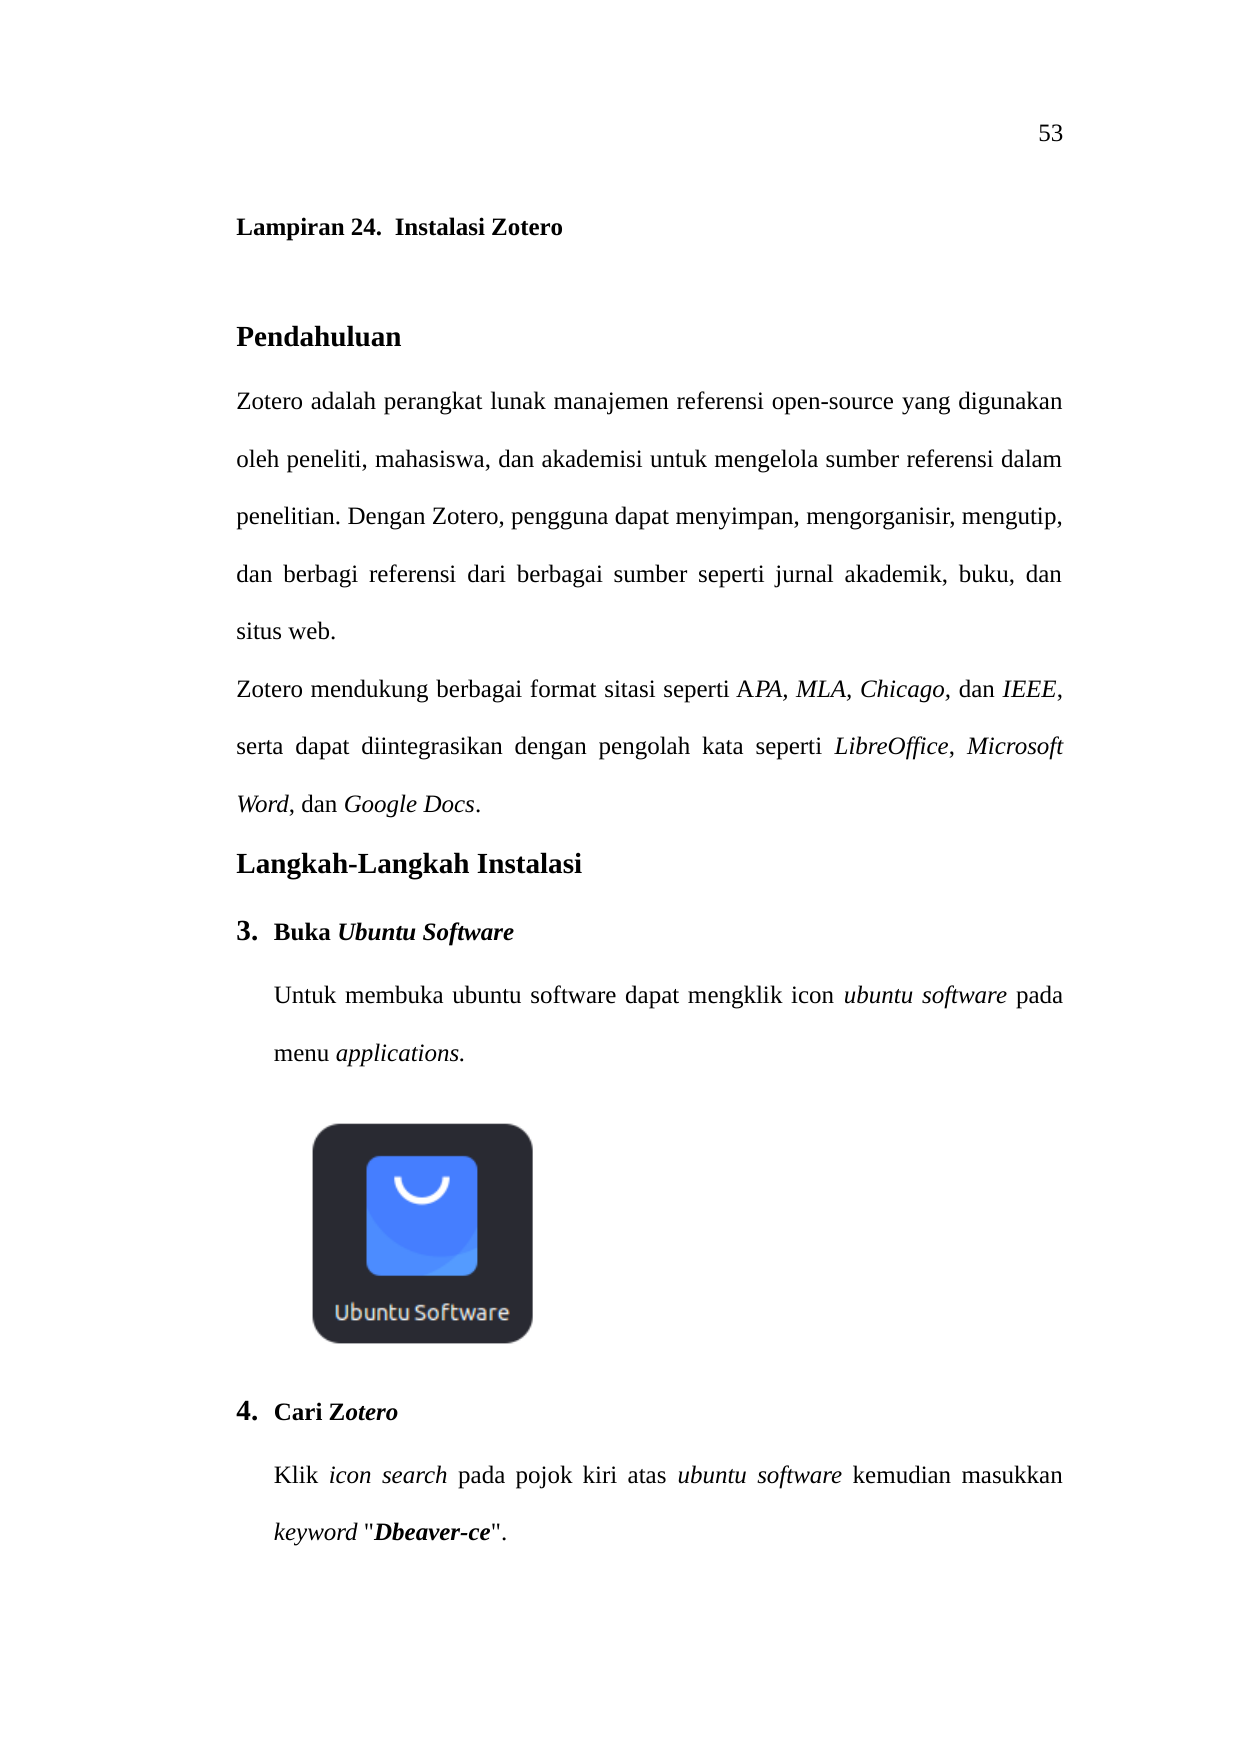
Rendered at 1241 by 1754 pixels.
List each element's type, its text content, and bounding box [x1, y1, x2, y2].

text Langkah-Langkah Instalasi [236, 846, 1063, 880]
list Cari Zotero [236, 1393, 1063, 1426]
text Zotero mendukung berbagai format sitasi seperti APA, MLA, Chicago, dan IEEE, serta dapat diintegrasikan dengan pengolah kata seperti LibreOffice, Microsoft Word, dan Google Docs. [236, 674, 1063, 817]
text Pendahuluan [236, 319, 1063, 353]
text Zotero adalah perangkat lunak manajemen referensi open-source yang digunakan oleh peneliti, mahasiswa, dan akademisi untuk mengelola sumber referensi dalam penelitian. Dengan Zotero, pengguna dapat menyimpan, mengorganisir, mengutip, dan berbagi referensi dari berbagai sumber seperti jurnal akademik, buku, dan situs web. [236, 386, 1063, 645]
list Untuk membuka ubuntu software dapat mengklik icon ubuntu software pada menu applications. [236, 980, 1063, 1067]
picture [276, 1098, 573, 1362]
subtitle Instalasi Zotero [236, 212, 1063, 241]
list Buka Ubuntu Software [236, 913, 1063, 947]
list Klik icon search pada pojok kiri atas ubuntu software kemudian masukkan keyword "Dbeaver-ce". [236, 1460, 1063, 1546]
